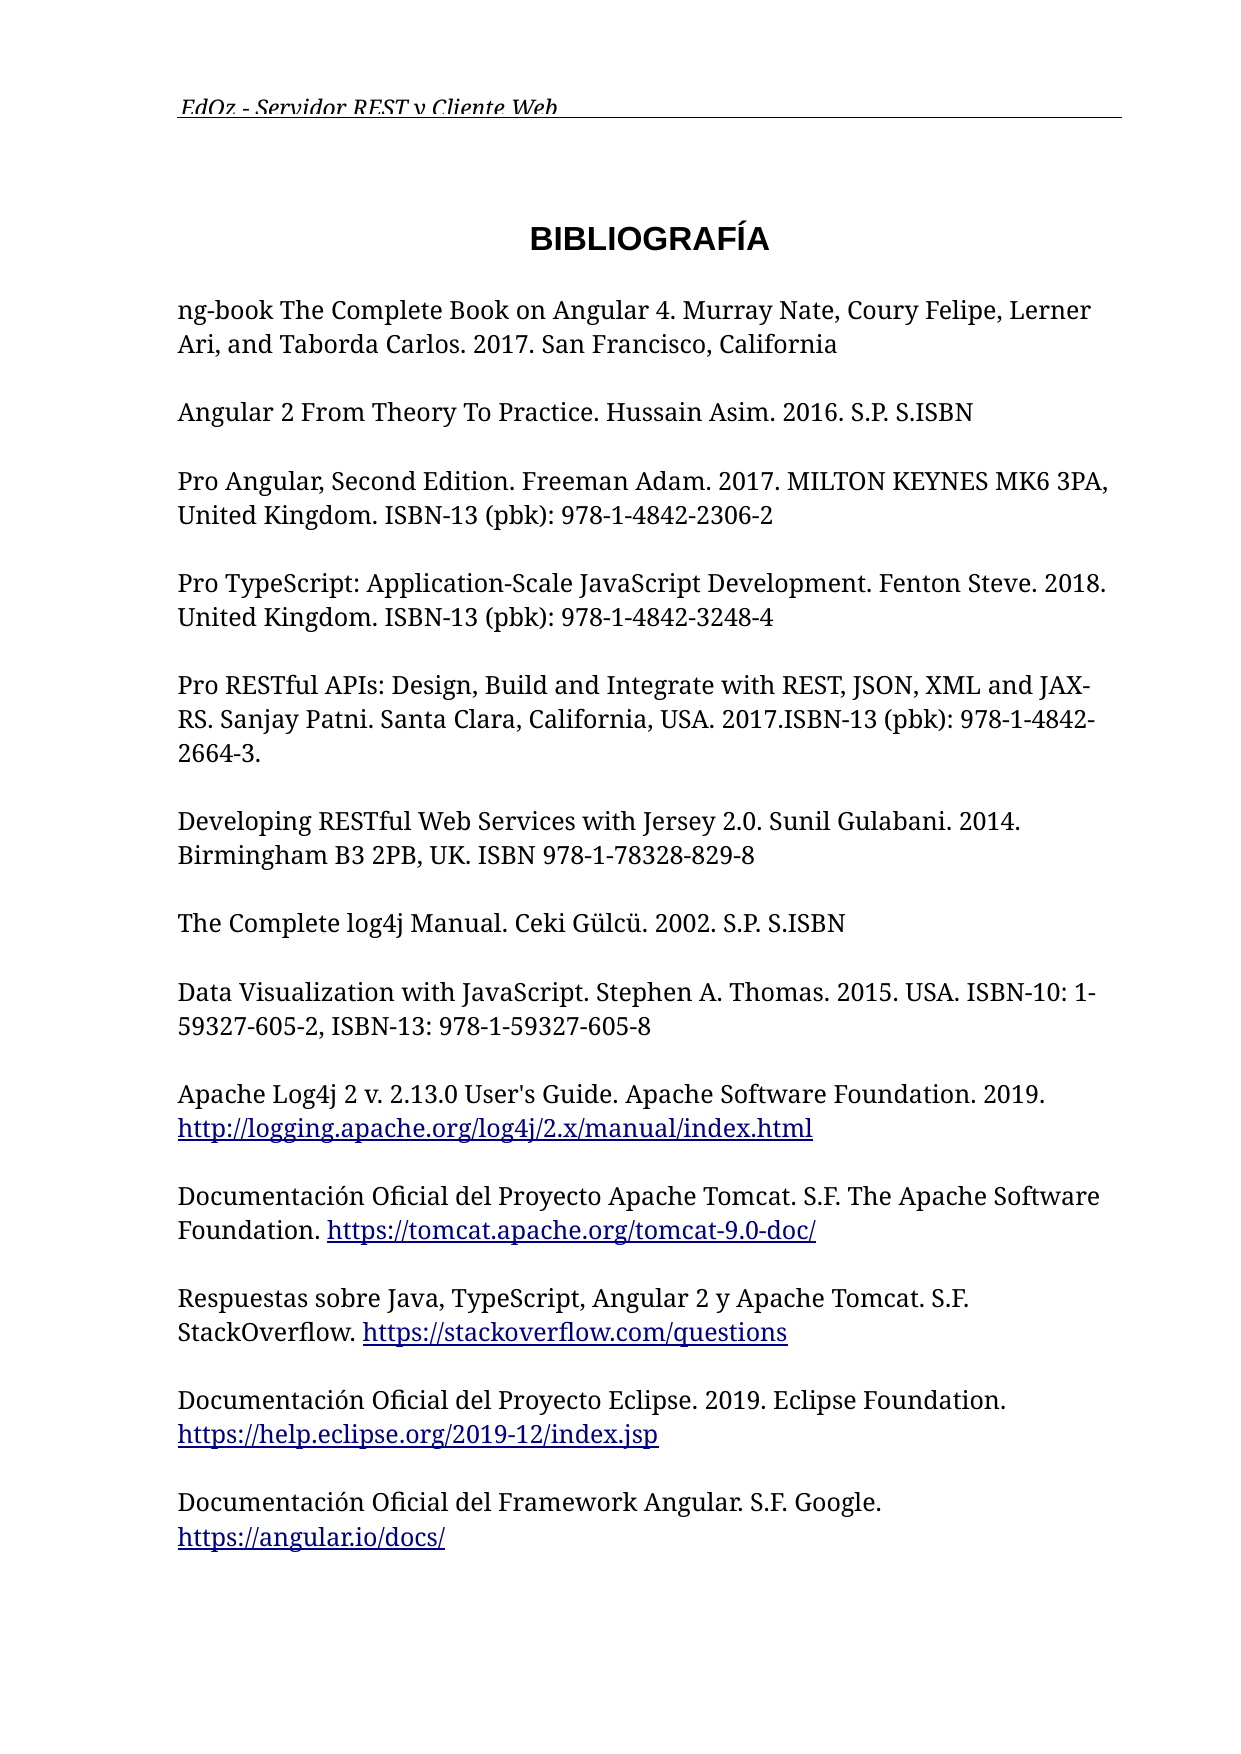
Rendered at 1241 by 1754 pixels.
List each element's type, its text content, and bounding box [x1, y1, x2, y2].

text Apache Log4j 2 v. 2.13.0 User's Guide. Apache Software Foundation. 2019. http://logging.apache.org/log4j/2.x/manual/index.html [177, 1076, 1122, 1144]
text The Complete log4j Manual. Ceki Gülcü. 2002. S.P. S.ISBN [177, 906, 1122, 940]
text ng-book The Complete Book on Angular 4. Murray Nate, Coury Felipe, Lerner Ari, and Taborda Carlos. 2017. San Francisco, California [177, 293, 1122, 361]
text Bibliografía [177, 219, 1122, 257]
text Pro RESTful APIs: Design, Build and Integrate with REST, JSON, XML and JAX-RS. Sanjay Patni. Santa Clara, California, USA. 2017.ISBN-13 (pbk): 978-1-4842-2664-3. [177, 668, 1122, 770]
text Documentación Oficial del Proyecto Eclipse. 2019. Eclipse Foundation. https://help.eclipse.org/2019-12/index.jsp [177, 1383, 1122, 1451]
text Documentación Oficial del Proyecto Apache Tomcat. S.F. The Apache Software Foundation. https://tomcat.apache.org/tomcat-9.0-doc/ [177, 1178, 1122, 1247]
text Pro TypeScript: Application-Scale JavaScript Development. Fenton Steve. 2018. United Kingdom. ISBN-13 (pbk): 978-1-4842-3248-4 [177, 565, 1122, 633]
text Documentación Oficial del Framework Angular. S.F. Google. https://angular.io/docs/ [177, 1485, 1122, 1553]
text Pro Angular, Second Edition. Freeman Adam. 2017. MILTON KEYNES MK6 3PA, United Kingdom. ISBN-13 (pbk): 978-1-4842-2306-2 [177, 463, 1122, 531]
text Developing RESTful Web Services with Jersey 2.0. Sunil Gulabani. 2014. Birmingham B3 2PB, UK. ISBN 978-1-78328-829-8 [177, 804, 1122, 872]
text Data Visualization with JavaScript. Stephen A. Thomas. 2015. USA. ISBN-10: 1-59327-605-2, ISBN-13: 978-1-59327-605-8 [177, 974, 1122, 1042]
text Respuestas sobre Java, TypeScript, Angular 2 y Apache Tomcat. S.F. StackOverflow. https://stackoverflow.com/questions [177, 1281, 1122, 1349]
text Angular 2 From Theory To Practice. Hussain Asim. 2016. S.P. S.ISBN [177, 395, 1122, 429]
